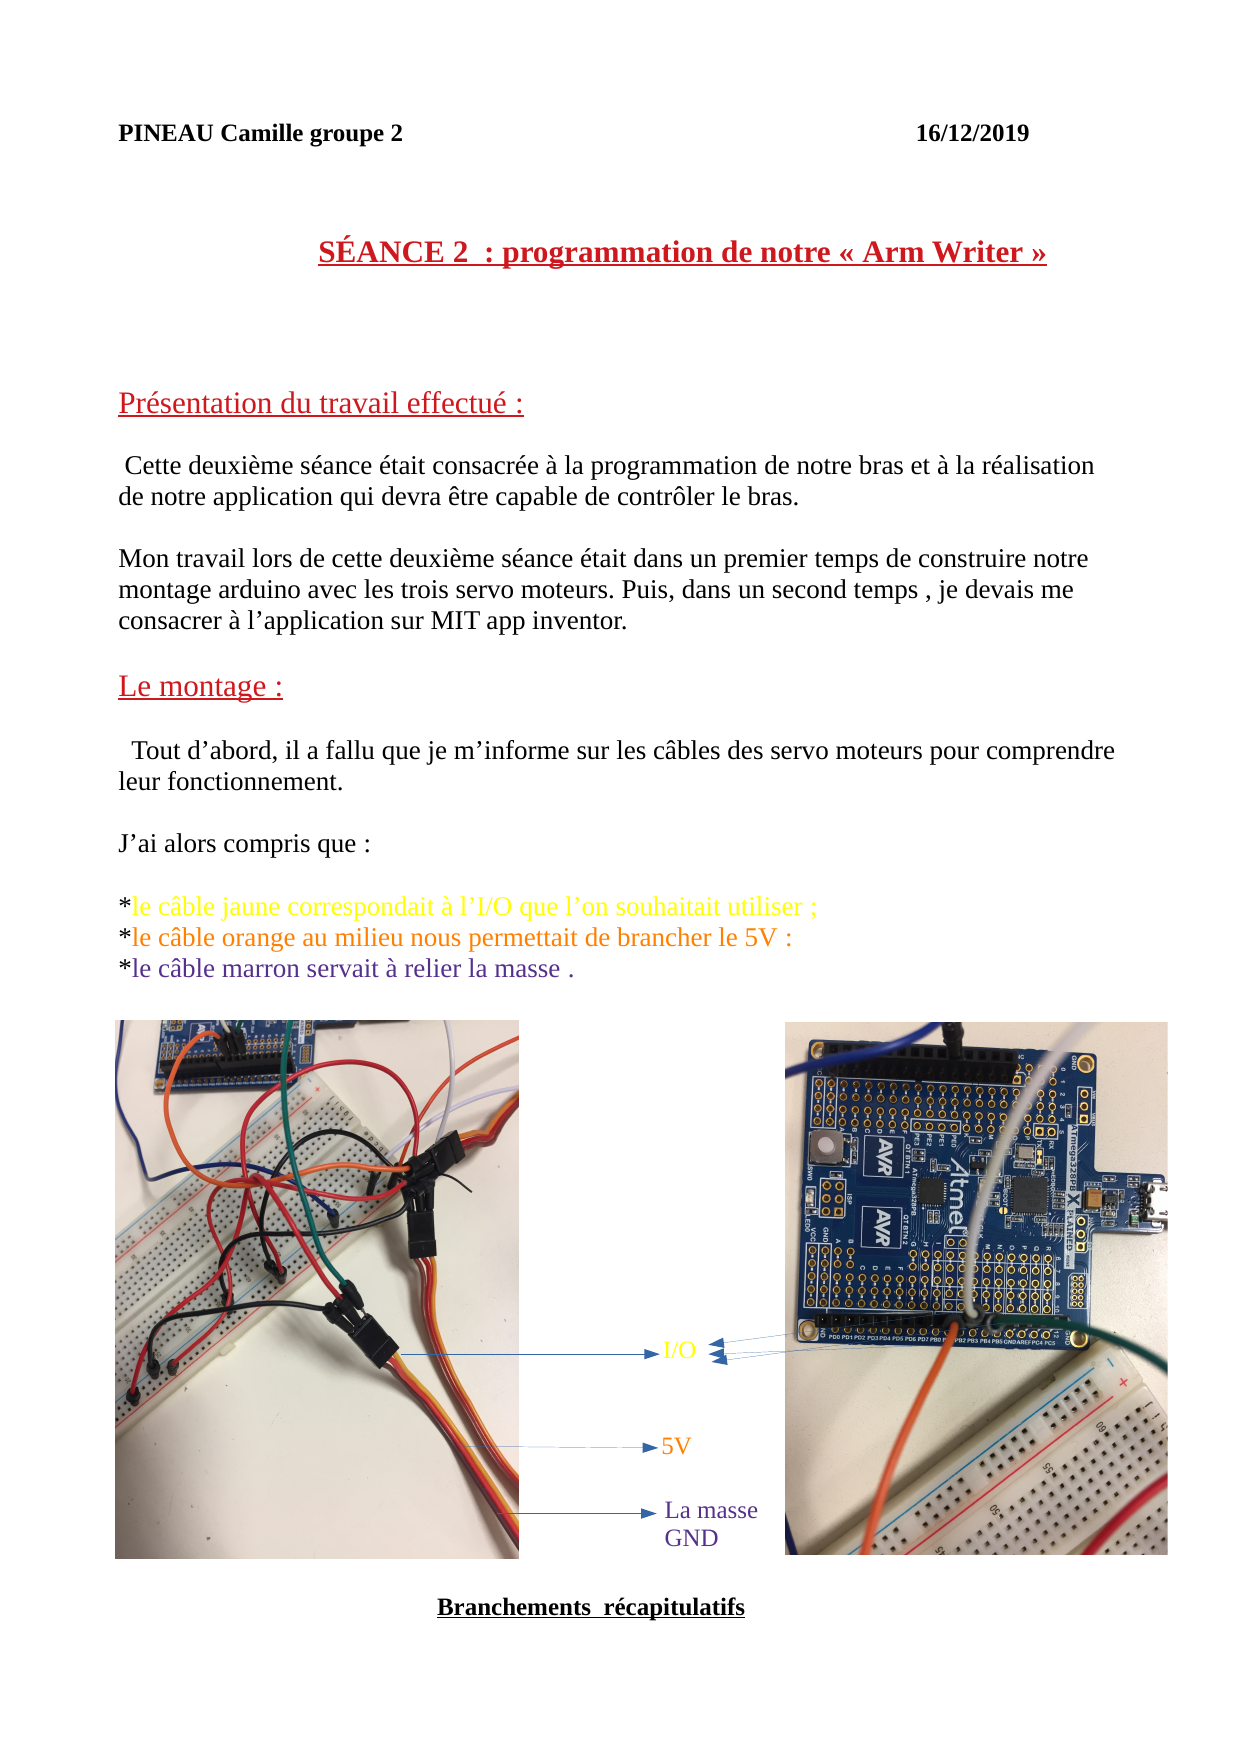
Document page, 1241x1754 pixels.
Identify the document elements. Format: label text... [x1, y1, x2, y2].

text Présentation du travail effectué : [118, 384, 1122, 420]
text J’ai alors compris que : [118, 827, 1122, 858]
text Mon travail lors de cette deuxième séance était dans un premier temps de construire notre montage arduino avec les trois servo moteurs. Puis, dans un second temps , je devais me consacrer à l’application sur MIT app inventor. [118, 542, 1122, 636]
text SÉANCE 2 : programmation de notre « Arm Writer » [118, 233, 1122, 269]
picture [785, 1022, 1168, 1555]
text *le câble marron servait à relier la masse . [118, 952, 1122, 983]
text Branchements récapitulatifs [118, 1592, 1122, 1620]
picture [115, 1020, 519, 1559]
text Cette deuxième séance était consacrée à la programmation de notre bras et à la réalisation de notre application qui devra être capable de contrôler le bras. [118, 449, 1122, 511]
text *le câble jaune correspondait à l’I/O que l’on souhaitait utiliser ; [118, 889, 1122, 921]
text *le câble orange au milieu nous permettait de brancher le 5V : [118, 921, 1122, 952]
text PINEAU Camille groupe 2 16/12/2019 [118, 118, 1122, 147]
text Le montage : [118, 667, 1122, 703]
text Tout d’abord, il a fallu que je m’informe sur les câbles des servo moteurs pour comprendre leur fonctionnement. [118, 734, 1122, 796]
